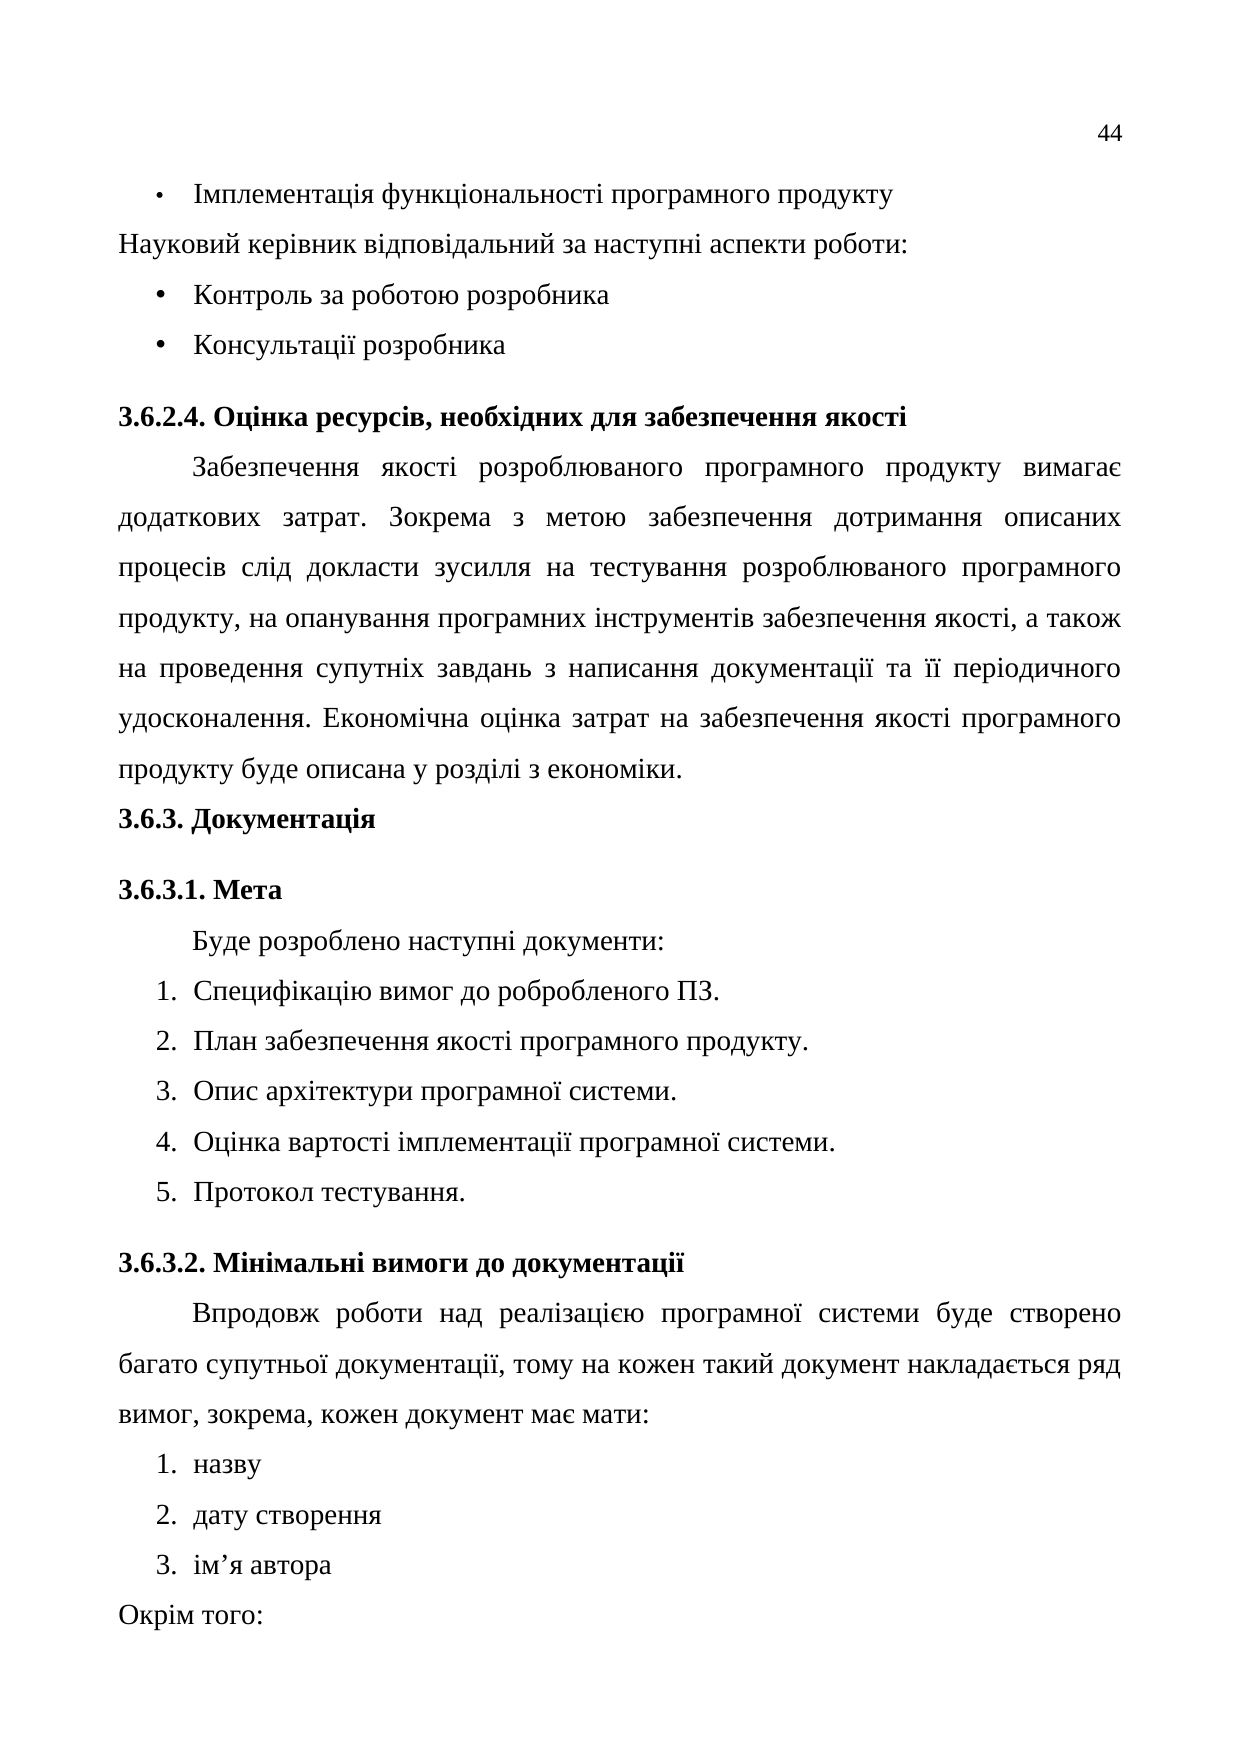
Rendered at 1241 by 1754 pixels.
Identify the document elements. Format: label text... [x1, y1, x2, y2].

list Оцінка вартості імплементації програмної системи. [156, 1124, 1122, 1157]
list Контроль за роботою розробника [156, 277, 1122, 311]
list План забезпечення якості програмного продукту. [156, 1023, 1122, 1057]
text Впродовж роботи над реалізацією програмної системи буде створено багато супутньої документації, тому на кожен такий документ накладається ряд вимог, зокрема, кожен документ має мати: [118, 1296, 1122, 1430]
list Протокол тестування. [156, 1174, 1122, 1208]
subtitle 3.6.3.2. Мінімальні вимоги до документації [118, 1245, 1122, 1279]
text Окрім того: [118, 1597, 1122, 1631]
list назву [156, 1447, 1122, 1480]
subtitle 3.6.3.1. Мета [118, 872, 1122, 906]
list Специфікацію вимог до робробленого ПЗ. [156, 973, 1122, 1006]
list Консультації розробника [156, 327, 1122, 361]
subtitle 3.6.3. Документація [118, 801, 1122, 835]
list Опис архітектури програмної системи. [156, 1073, 1122, 1107]
text Буде розроблено наступні документи: [118, 923, 1122, 956]
list ім’я автора [156, 1547, 1122, 1581]
list Імплементація функціональності програмного продукту [156, 176, 1122, 210]
text Забезпечення якості розроблюваного програмного продукту вимагає додаткових затрат. Зокрема з метою забезпечення дотримання описаних процесів слід докласти зусилля на тестування розроблюваного програмного продукту, на опанування програмних інструментів забезпечення якості, а також на проведення супутніх завдань з написання документації та її періодичного удосконалення. Економічна оцінка затрат на забезпечення якості програмного продукту буде описана у розділі з економіки. [118, 449, 1122, 784]
text Науковий керівник відповідальний за наступні аспекти роботи: [118, 227, 1122, 260]
subtitle 3.6.2.4. Оцінка ресурсів, необхідних для забезпечення якості [118, 399, 1122, 432]
list дату створення [156, 1497, 1122, 1530]
